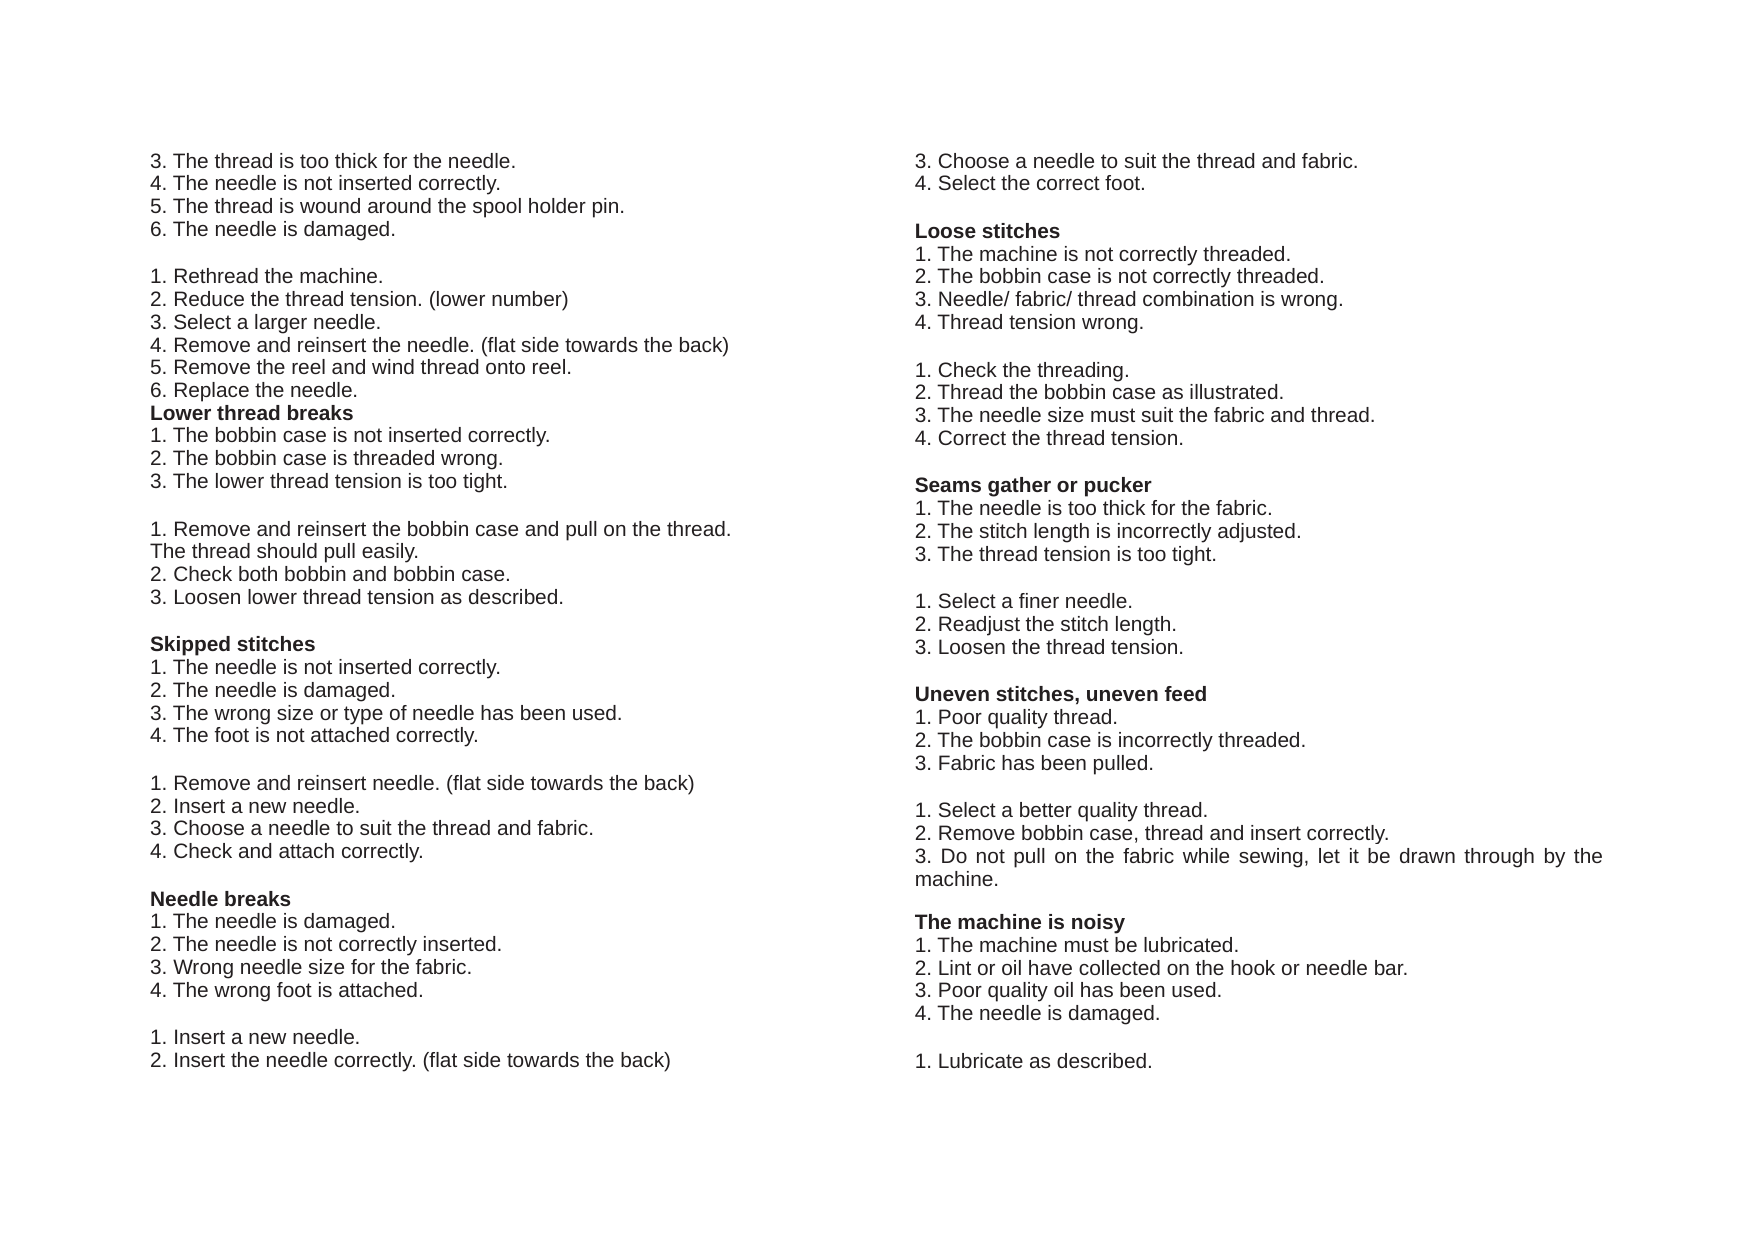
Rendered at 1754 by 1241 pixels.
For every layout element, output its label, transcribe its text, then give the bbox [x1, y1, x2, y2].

text 3. Loosen lower thread tension as described. [150, 586, 839, 609]
text 2. The stitch length is incorrectly adjusted. [914, 520, 1604, 543]
text 1. The machine must be lubricated. [914, 934, 1604, 957]
text 2. Readjust the stitch length. [914, 613, 1604, 636]
text 2. The bobbin case is threaded wrong. [150, 447, 839, 470]
text 1. Select a finer needle. [914, 591, 1604, 613]
text 3. Choose a needle to suit the thread and fabric. [914, 150, 1604, 173]
text 5. The thread is wound around the spool holder pin. [150, 195, 839, 218]
text 1. Select a better quality thread. [914, 799, 1604, 822]
text 2. Insert a new needle. [150, 795, 839, 818]
text Skipped stitches [150, 634, 839, 656]
text 5. Remove the reel and wind thread onto reel. [150, 357, 839, 379]
text 3. The wrong size or type of needle has been used. [150, 702, 839, 724]
text Lower thread breaks [150, 402, 839, 425]
text 3. Choose a needle to suit the thread and fabric. [150, 818, 839, 840]
text 2. The needle is not correctly inserted. [150, 933, 839, 956]
text 1. The needle is damaged. [150, 911, 839, 933]
text 3. Fabric has been pulled. [914, 752, 1604, 774]
text 1. Rethread the machine. [150, 266, 839, 288]
text 3. Do not pull on the fabric while sewing, let it be drawn through by the machine. [914, 845, 1604, 891]
text Uneven stitches, uneven feed [914, 684, 1604, 706]
text The machine is noisy [914, 911, 1604, 934]
text 1. The bobbin case is not inserted correctly. [150, 425, 839, 447]
text Needle breaks [150, 888, 839, 911]
text Loose stitches [914, 220, 1604, 243]
text 4. The wrong foot is attached. [150, 979, 839, 1002]
text 4. The needle is not inserted correctly. [150, 173, 839, 195]
text 3. Poor quality oil has been used. [914, 979, 1604, 1002]
text 1. Remove and reinsert the bobbin case and pull on the thread. [150, 518, 839, 541]
text 2. The bobbin case is not correctly threaded. [914, 266, 1604, 288]
text 4. Remove and reinsert the needle. (flat side towards the back) [150, 334, 839, 357]
text 1. Poor quality thread. [914, 706, 1604, 729]
text 2. The needle is damaged. [150, 679, 839, 702]
text 2. Reduce the thread tension. (lower number) [150, 288, 839, 311]
text 1. Remove and reinsert needle. (flat side towards the back) [150, 772, 839, 795]
text 2. Check both bobbin and bobbin case. [150, 563, 839, 586]
text The thread should pull easily. [150, 541, 839, 563]
text 1. The machine is not correctly threaded. [914, 243, 1604, 266]
text 2. Thread the bobbin case as illustrated. [914, 382, 1604, 404]
text 2. Insert the needle correctly. (flat side towards the back) [150, 1049, 839, 1072]
text 4. The foot is not attached correctly. [150, 724, 839, 747]
text 3. Needle/ fabric/ thread combination is wrong. [914, 288, 1604, 311]
text 1. Check the threading. [914, 359, 1604, 382]
text 6. The needle is damaged. [150, 218, 839, 241]
text 3. The thread tension is too tight. [914, 543, 1604, 566]
text 1. Insert a new needle. [150, 1027, 839, 1049]
text 4. Check and attach correctly. [150, 840, 839, 863]
text 3. The needle size must suit the fabric and thread. [914, 404, 1604, 427]
text 3. Select a larger needle. [150, 311, 839, 334]
text 1. The needle is not inserted correctly. [150, 656, 839, 679]
text 3. Loosen the thread tension. [914, 636, 1604, 659]
text 4. Correct the thread tension. [914, 427, 1604, 450]
text 4. Thread tension wrong. [914, 311, 1604, 334]
text 3. The lower thread tension is too tight. [150, 470, 839, 493]
text 3. The thread is too thick for the needle. [150, 150, 839, 173]
text 2. Remove bobbin case, thread and insert correctly. [914, 822, 1604, 845]
text 3. Wrong needle size for the fabric. [150, 956, 839, 979]
text Seams gather or pucker [914, 475, 1604, 497]
text 4. The needle is damaged. [914, 1002, 1604, 1025]
text 4. Select the correct foot. [914, 173, 1604, 195]
text 2. The bobbin case is incorrectly threaded. [914, 729, 1604, 752]
text 1. Lubricate as described. [914, 1050, 1604, 1073]
text 6. Replace the needle. [150, 379, 839, 402]
text 2. Lint or oil have collected on the hook or needle bar. [914, 957, 1604, 979]
text 1. The needle is too thick for the fabric. [914, 497, 1604, 520]
